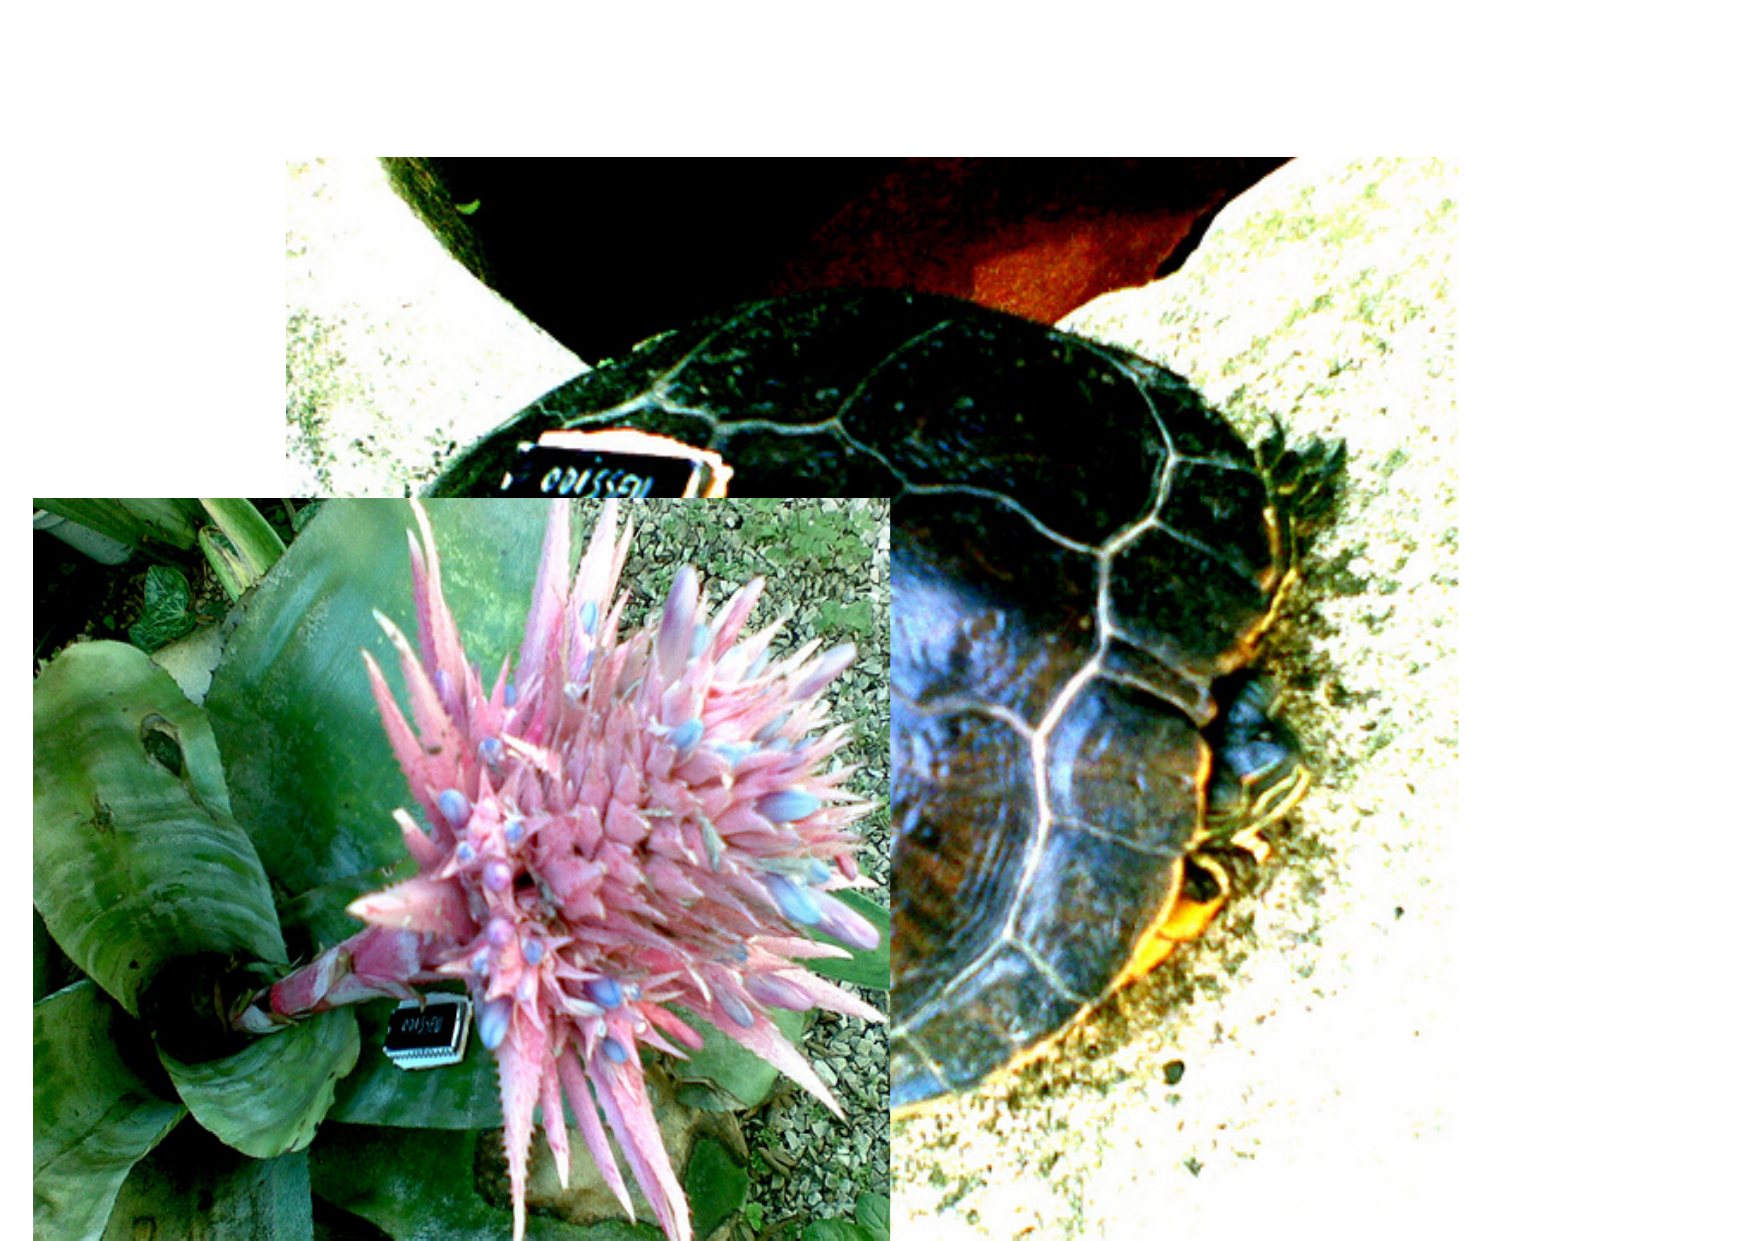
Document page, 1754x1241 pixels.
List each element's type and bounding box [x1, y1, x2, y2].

picture [33, 157, 1459, 1241]
